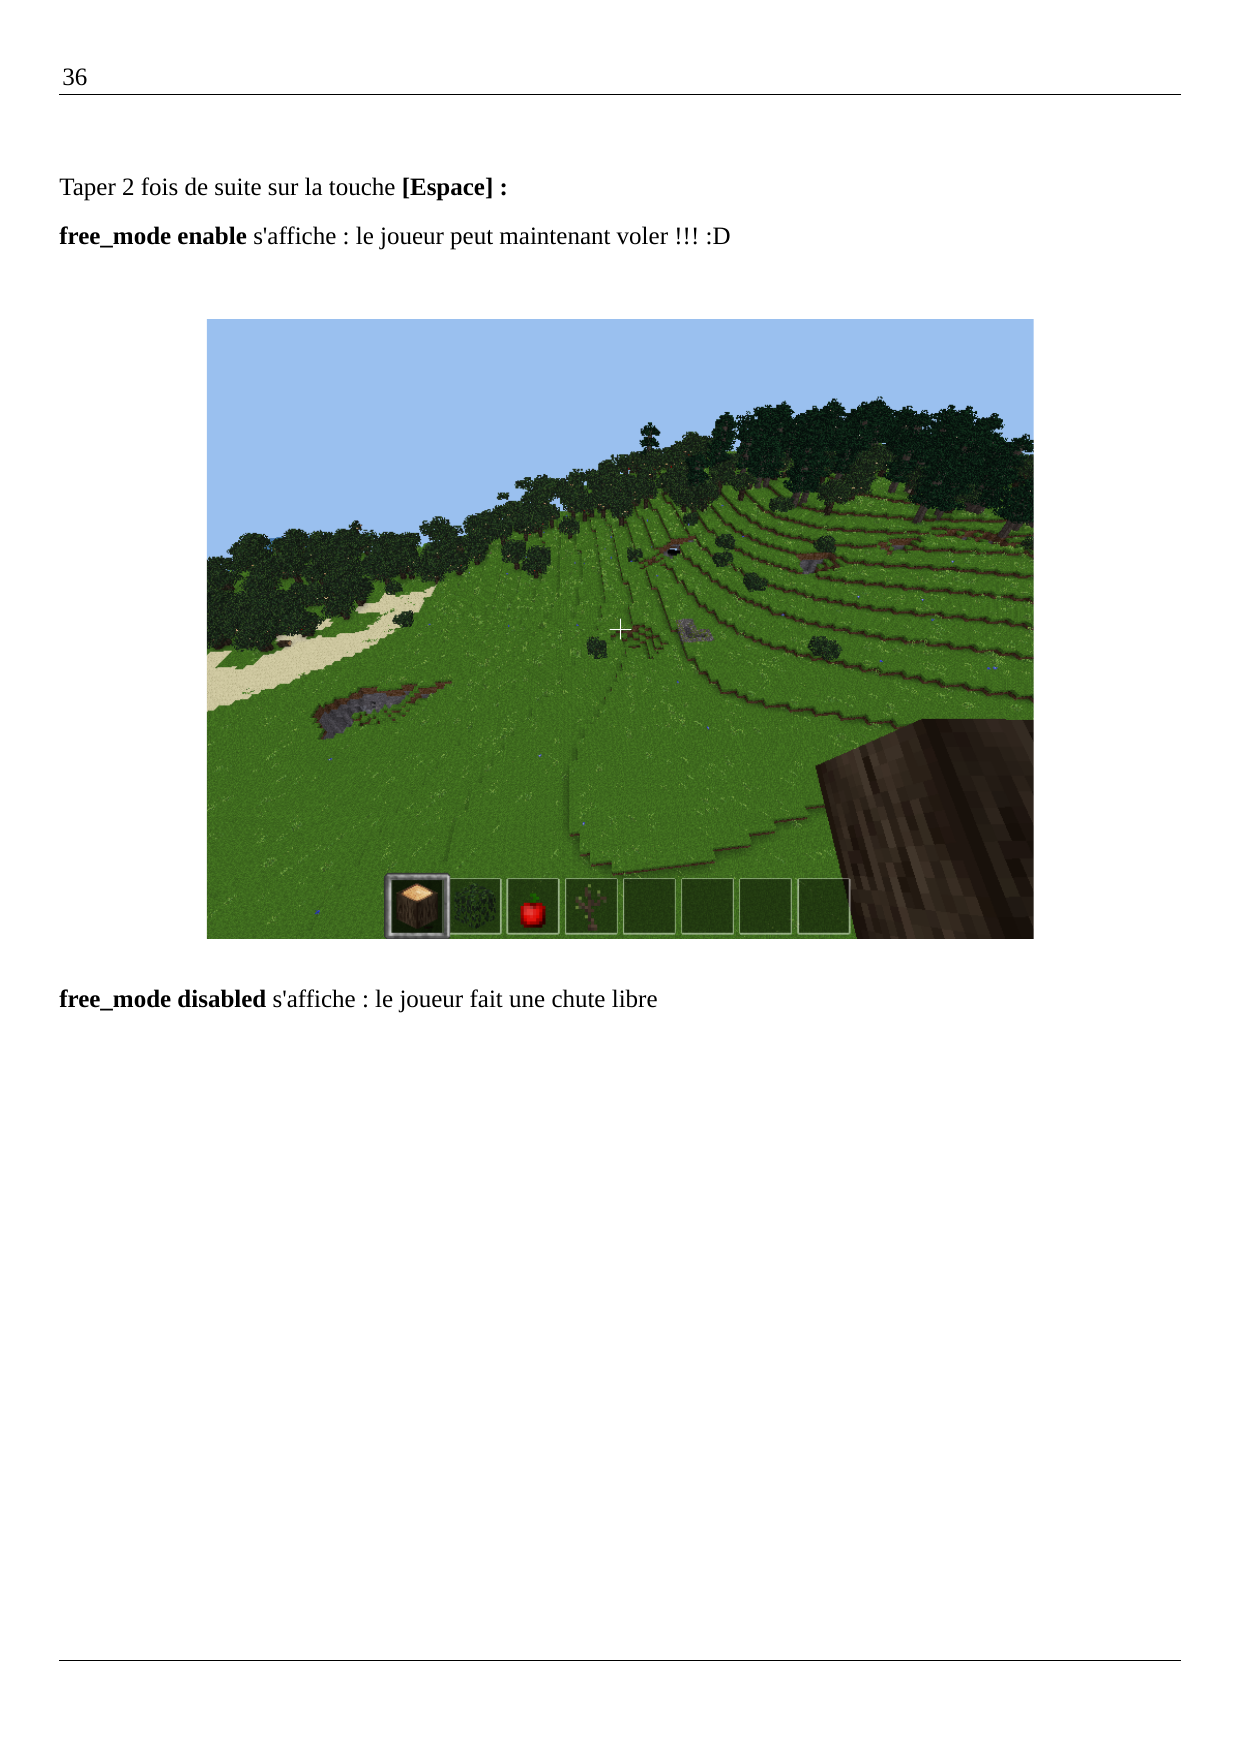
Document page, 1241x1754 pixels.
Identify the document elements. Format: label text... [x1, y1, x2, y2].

text free_mode disabled s'affiche : le joueur fait une chute libre [59, 984, 1181, 1013]
text free_mode enable s'affiche : le joueur peut maintenant voler !!! :D [59, 221, 1181, 250]
text Taper 2 fois de suite sur la touche [Espace] : [59, 172, 1181, 201]
picture [206, 319, 1034, 939]
